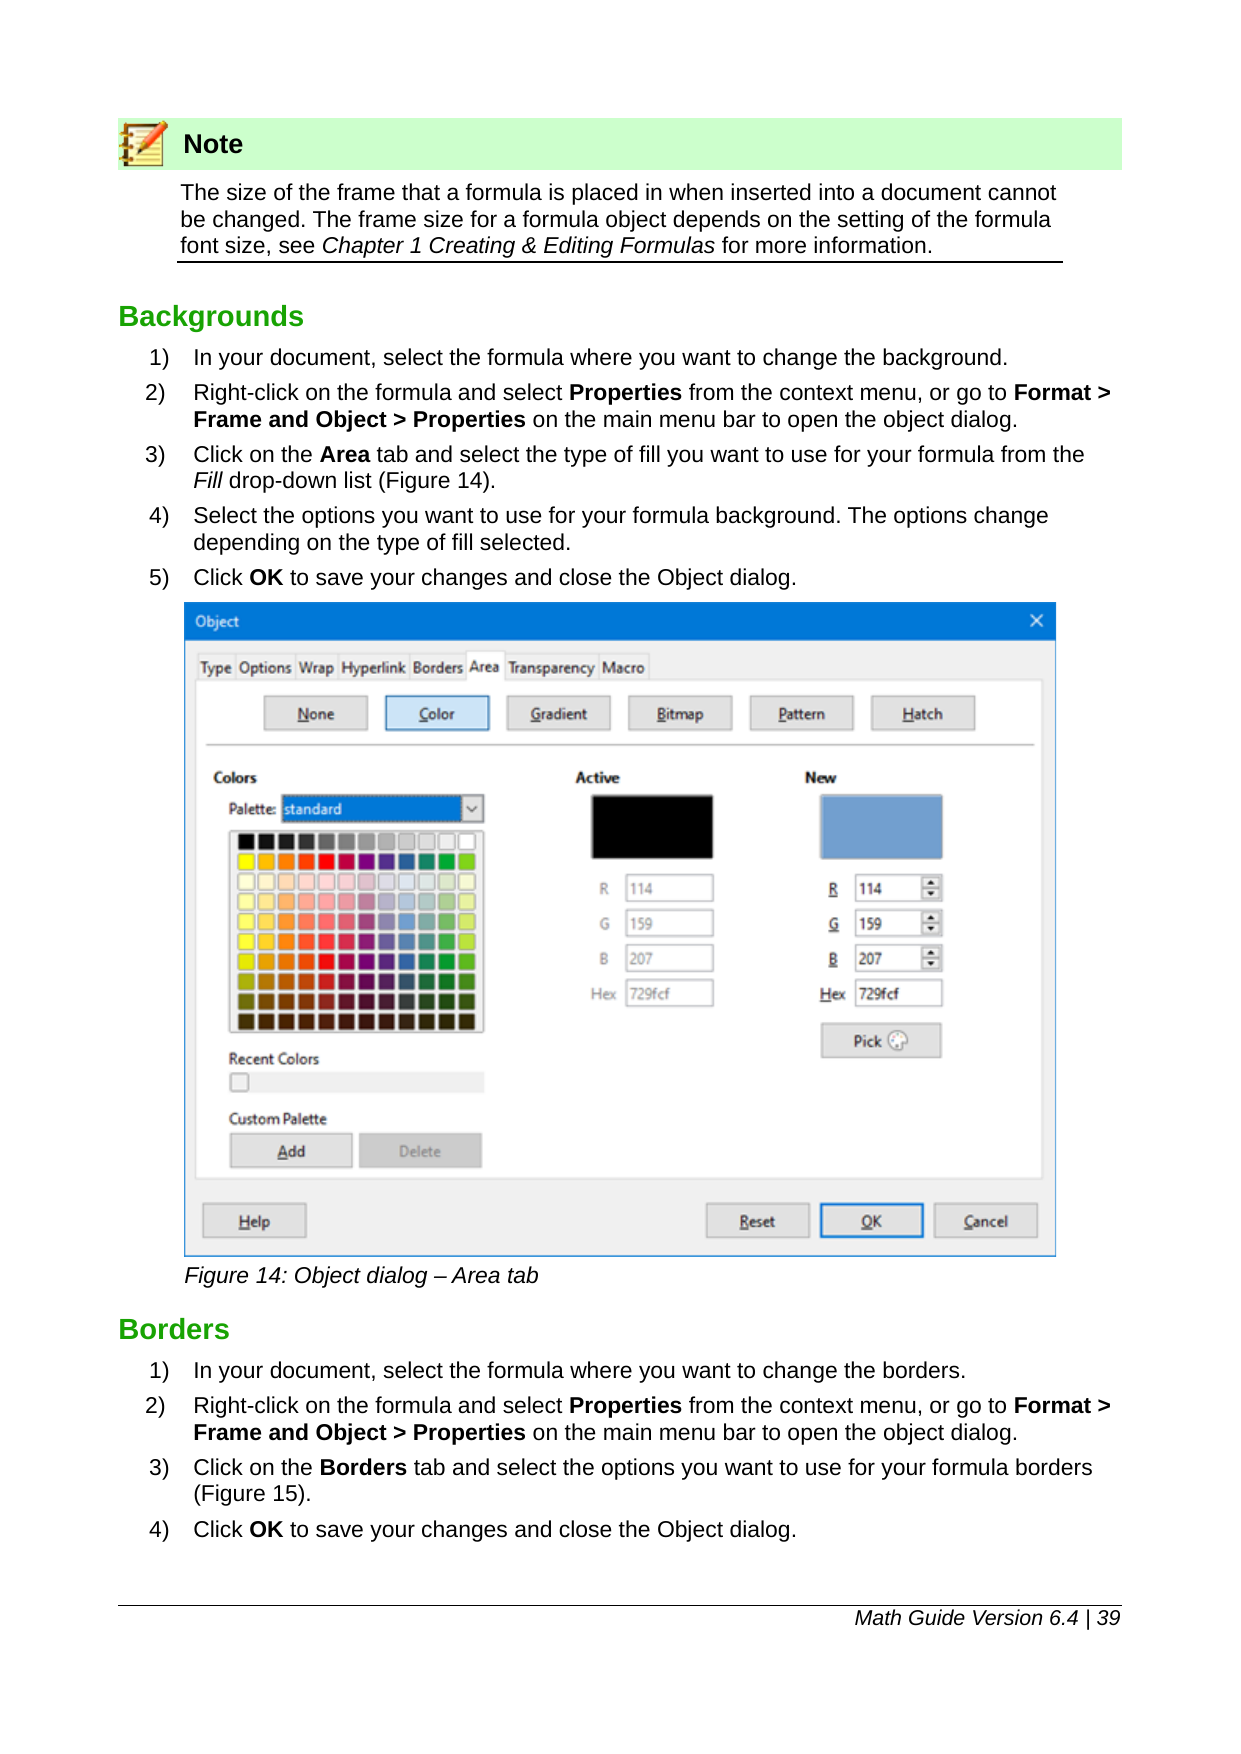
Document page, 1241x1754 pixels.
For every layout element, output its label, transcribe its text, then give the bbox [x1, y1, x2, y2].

text The size of the frame that a formula is placed in when inserted into a document cannot be changed. The frame size for a formula object depends on the setting of the formula font size, see Chapter 1 Creating & Editing Formulas for more information. [177, 176, 1063, 261]
list Right-click on the formula and select Properties from the context menu, or go to Format > Frame and Object > Properties on the main menu bar to open the object dialog. [165, 1392, 1122, 1445]
text Figure 14: Object dialog – Area tab [184, 1257, 1056, 1288]
picture [184, 602, 1057, 1257]
list In your document, select the formula where you want to change the background. [169, 344, 1122, 370]
list Click on the Area tab and select the type of fill you want to use for your formula from the Fill drop-down list (Figure 14). [165, 441, 1122, 493]
list Click on the Borders tab and select the options you want to use for your formula borders (Figure 15). [169, 1454, 1122, 1507]
list Click OK to save your changes and close the Object dialog. [169, 564, 1122, 590]
list Click OK to save your changes and close the Object dialog. [169, 1516, 1122, 1542]
subtitle Backgrounds [118, 299, 1122, 332]
picture [119, 119, 170, 170]
list In your document, select the formula where you want to change the borders. [169, 1357, 1122, 1383]
list Right-click on the formula and select Properties from the context menu, or go to Format > Frame and Object > Properties on the main menu bar to open the object dialog. [165, 379, 1122, 432]
list Select the options you want to use for your formula background. The options change depending on the type of fill selected. [169, 502, 1122, 555]
subtitle Borders [118, 1312, 1122, 1345]
subtitle Note [118, 118, 1122, 170]
